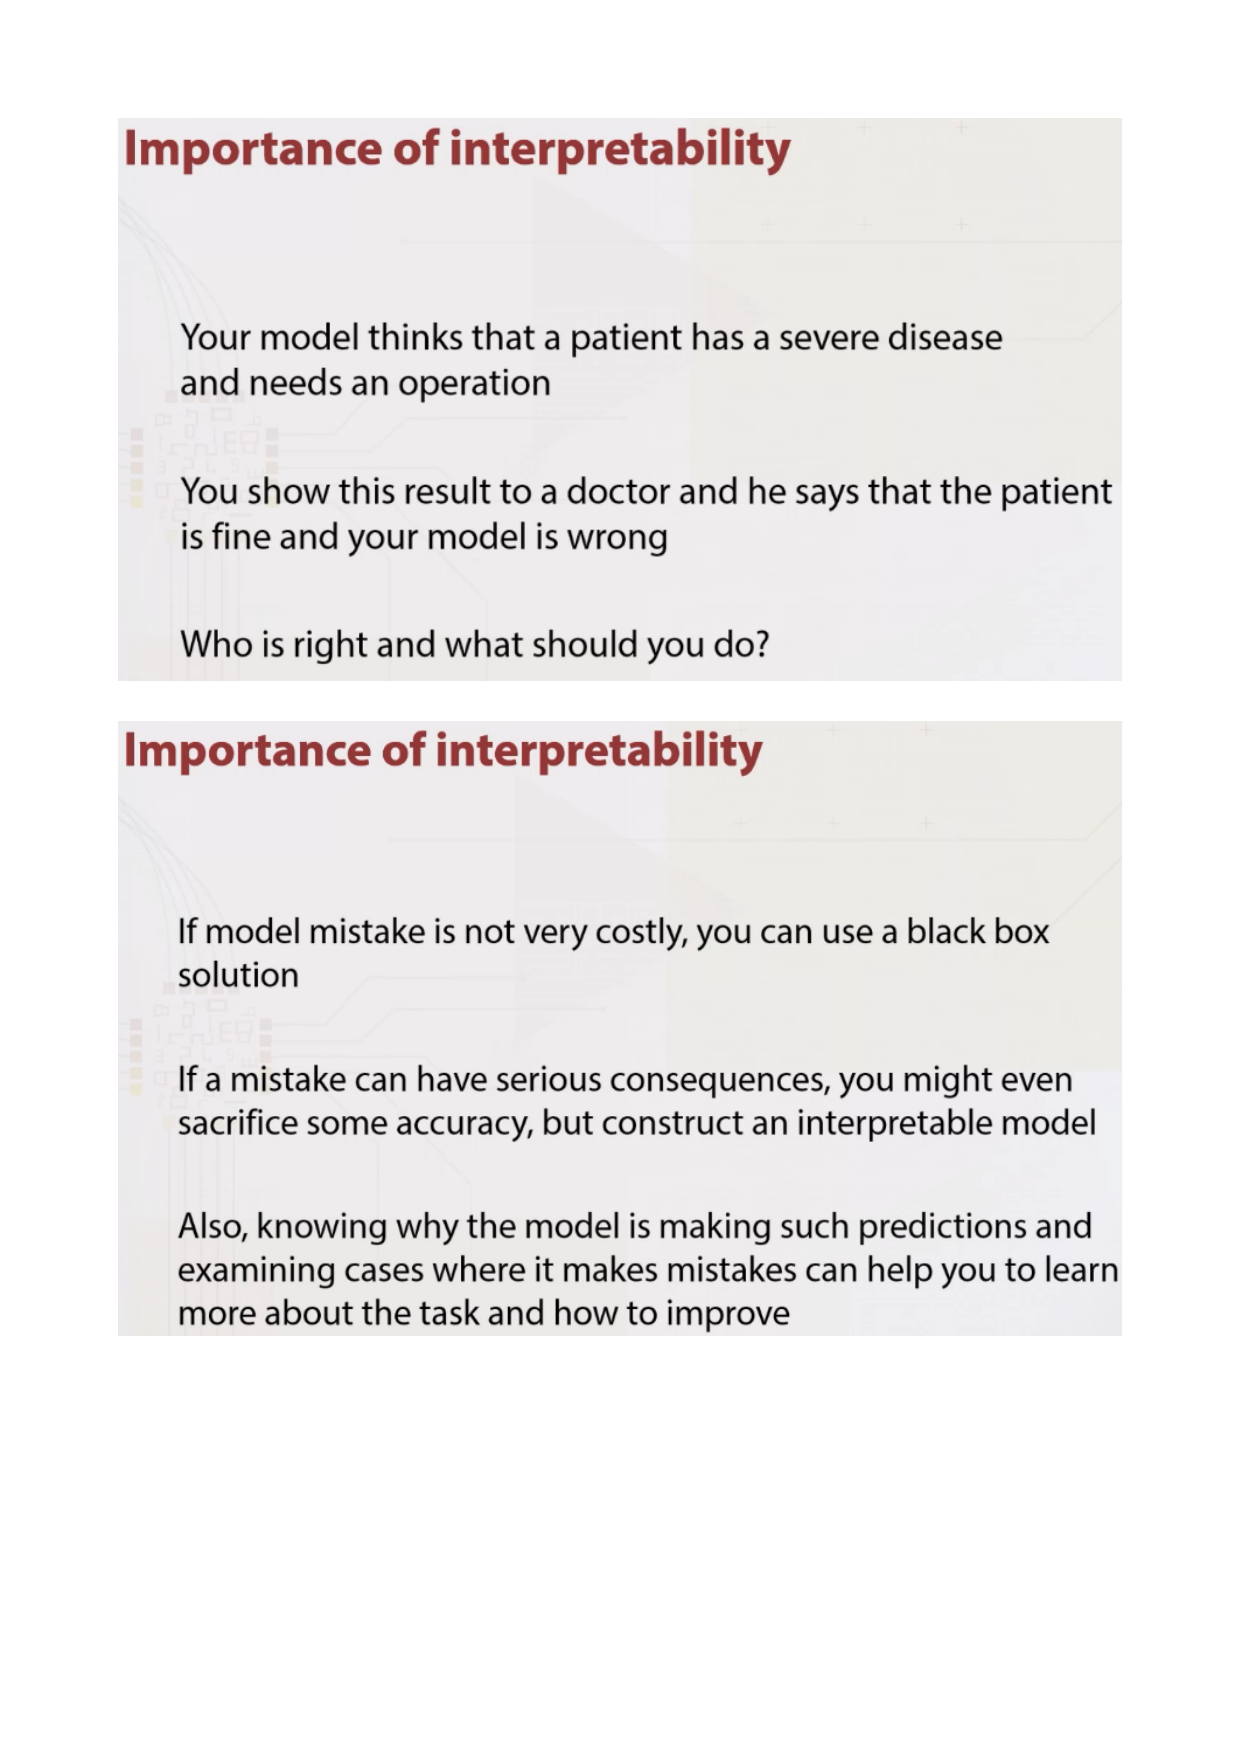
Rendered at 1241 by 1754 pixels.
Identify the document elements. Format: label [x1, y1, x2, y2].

picture [118, 721, 1123, 1336]
picture [118, 118, 1123, 681]
